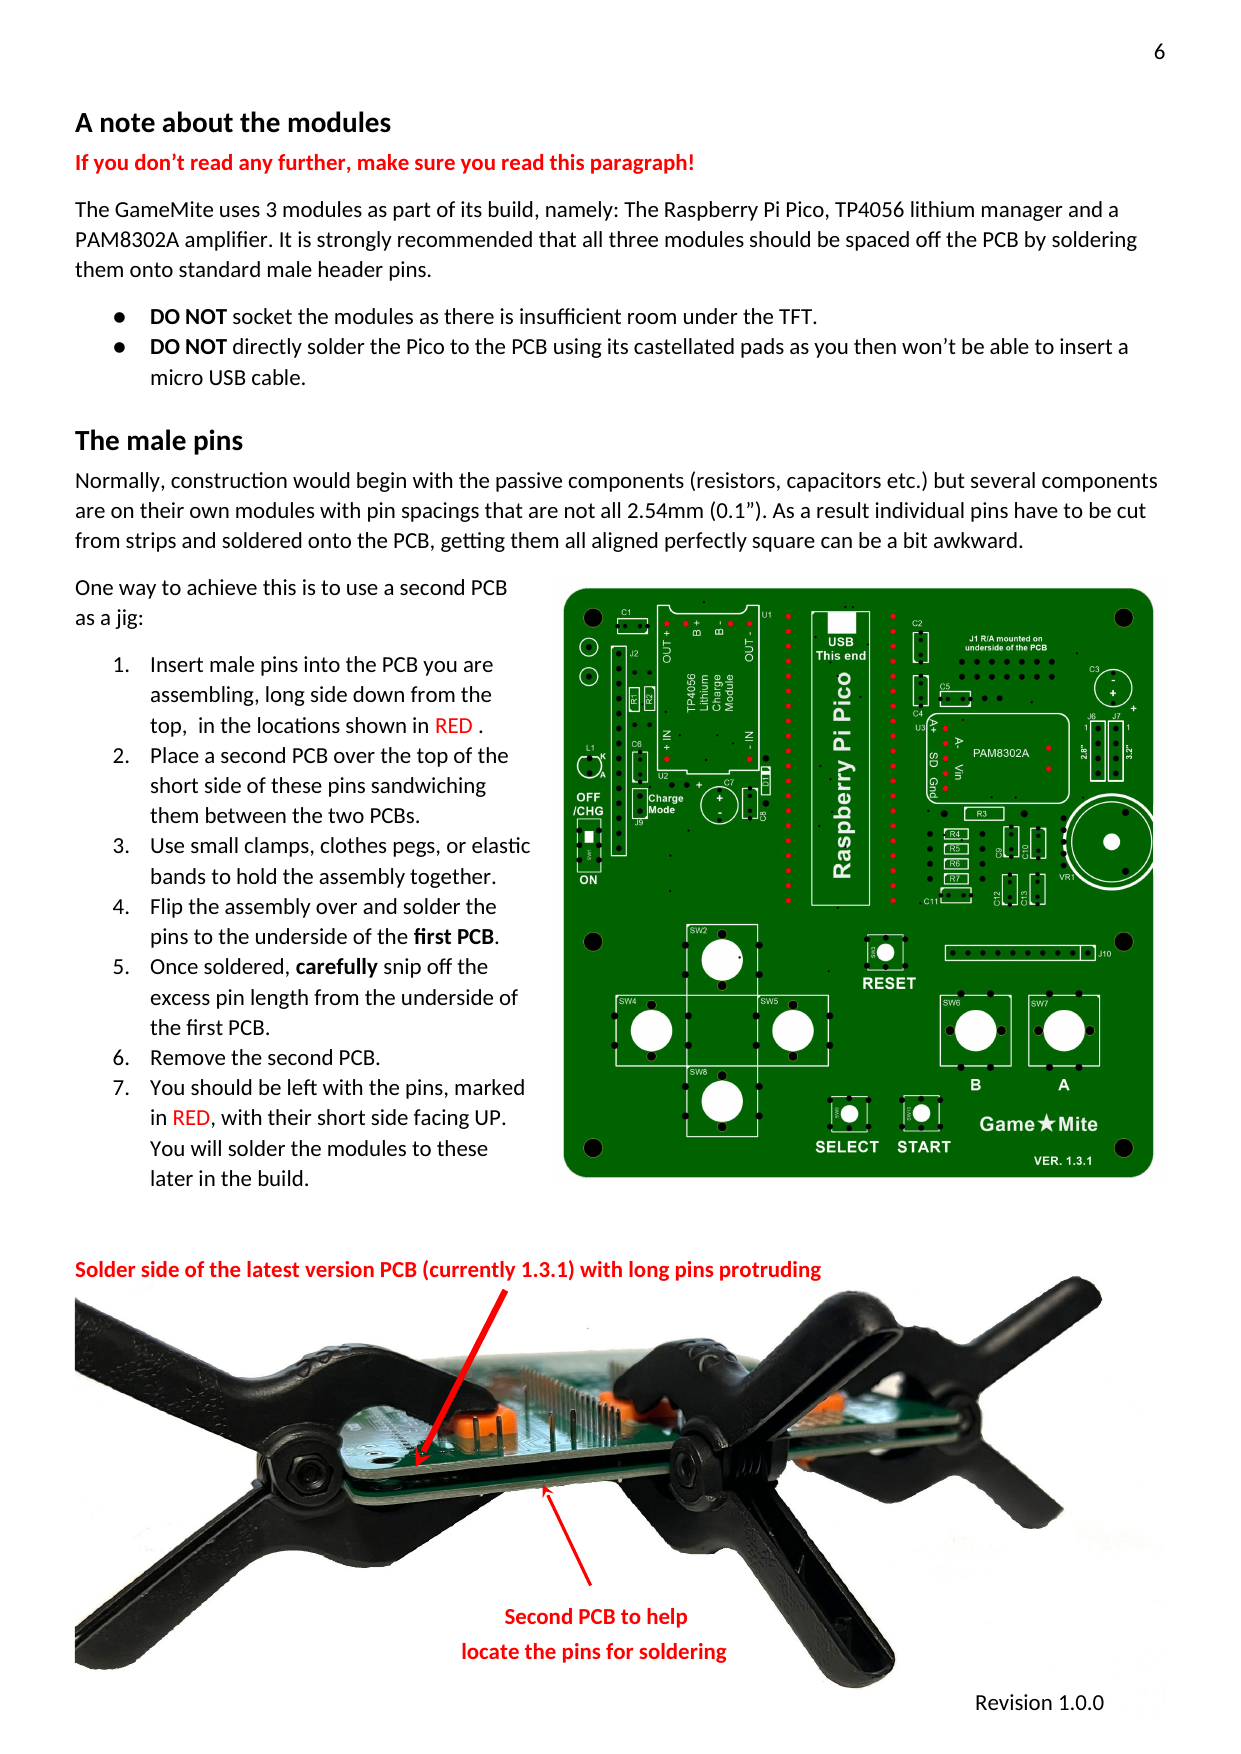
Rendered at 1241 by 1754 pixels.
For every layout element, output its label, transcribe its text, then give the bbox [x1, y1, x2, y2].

list Place a second PCB over the top of the short side of these pins sandwiching them between the two PCBs. [112, 741, 551, 829]
text locate the pins for soldering [565, 1648, 717, 1662]
text Second PCB to help [75, 1613, 676, 1627]
text The GameMite uses 3 modules as part of its build, namely: The Raspberry Pi Pico, TP4056 lithium manager and a PAM8302A amplifier. It is strongly recommended that all three modules should be spaced off the PCB by soldering them onto standard male header pins. [75, 195, 1165, 283]
subtitle A note about the modules [75, 104, 1165, 140]
list Flip the assembly over and solder the pins to the underside of the first PCB. [112, 892, 551, 950]
picture [74, 1270, 1165, 1716]
subtitle The male pins [75, 422, 1165, 458]
list Insert male pins into the PCB you are assembling, long side down from the top, in the locations shown in RED . [112, 650, 551, 739]
list DO NOT socket the modules as there is insufficient room under the TFT. [112, 302, 1165, 330]
text Solder side of the latest version PCB (currently 1.3.1) with long pins protruding [75, 1256, 1165, 1283]
picture [551, 577, 1166, 1185]
text locate the pins for soldering [75, 1648, 562, 1662]
list Once soldered, carefully snip off the excess pin length from the underside of the first PCB. [112, 952, 551, 1041]
text Normally, construction would begin with the passive components (resistors, capacitors etc.) but several components are on their own modules with pin spacings that are not all 2.54mm (0.1”). As a result individual pins have to be cut from strips and soldered onto the PCB, getting them all aligned perfectly square can be a bit awkward. [75, 466, 1165, 554]
list Remove the second PCB. [112, 1043, 551, 1071]
text locate the pins for soldering [719, 1648, 1165, 1662]
list DO NOT directly solder the Pico to the PCB using its castellated pads as you then won’t be able to insert a micro USB cable. [112, 332, 1165, 391]
text Second PCB to help [679, 1613, 1165, 1627]
list Use small clamps, clothes pegs, or elastic bands to hold the assembly together. [112, 832, 551, 890]
list You should be left with the pins, marked in RED, with their short side facing UP. You will solder the modules to these later in the build. [112, 1073, 1165, 1192]
text One way to achieve this is to use a second PCB as a jig: [75, 573, 1165, 632]
text If you don’t read any further, make sure you read this paragraph! [75, 148, 1165, 176]
